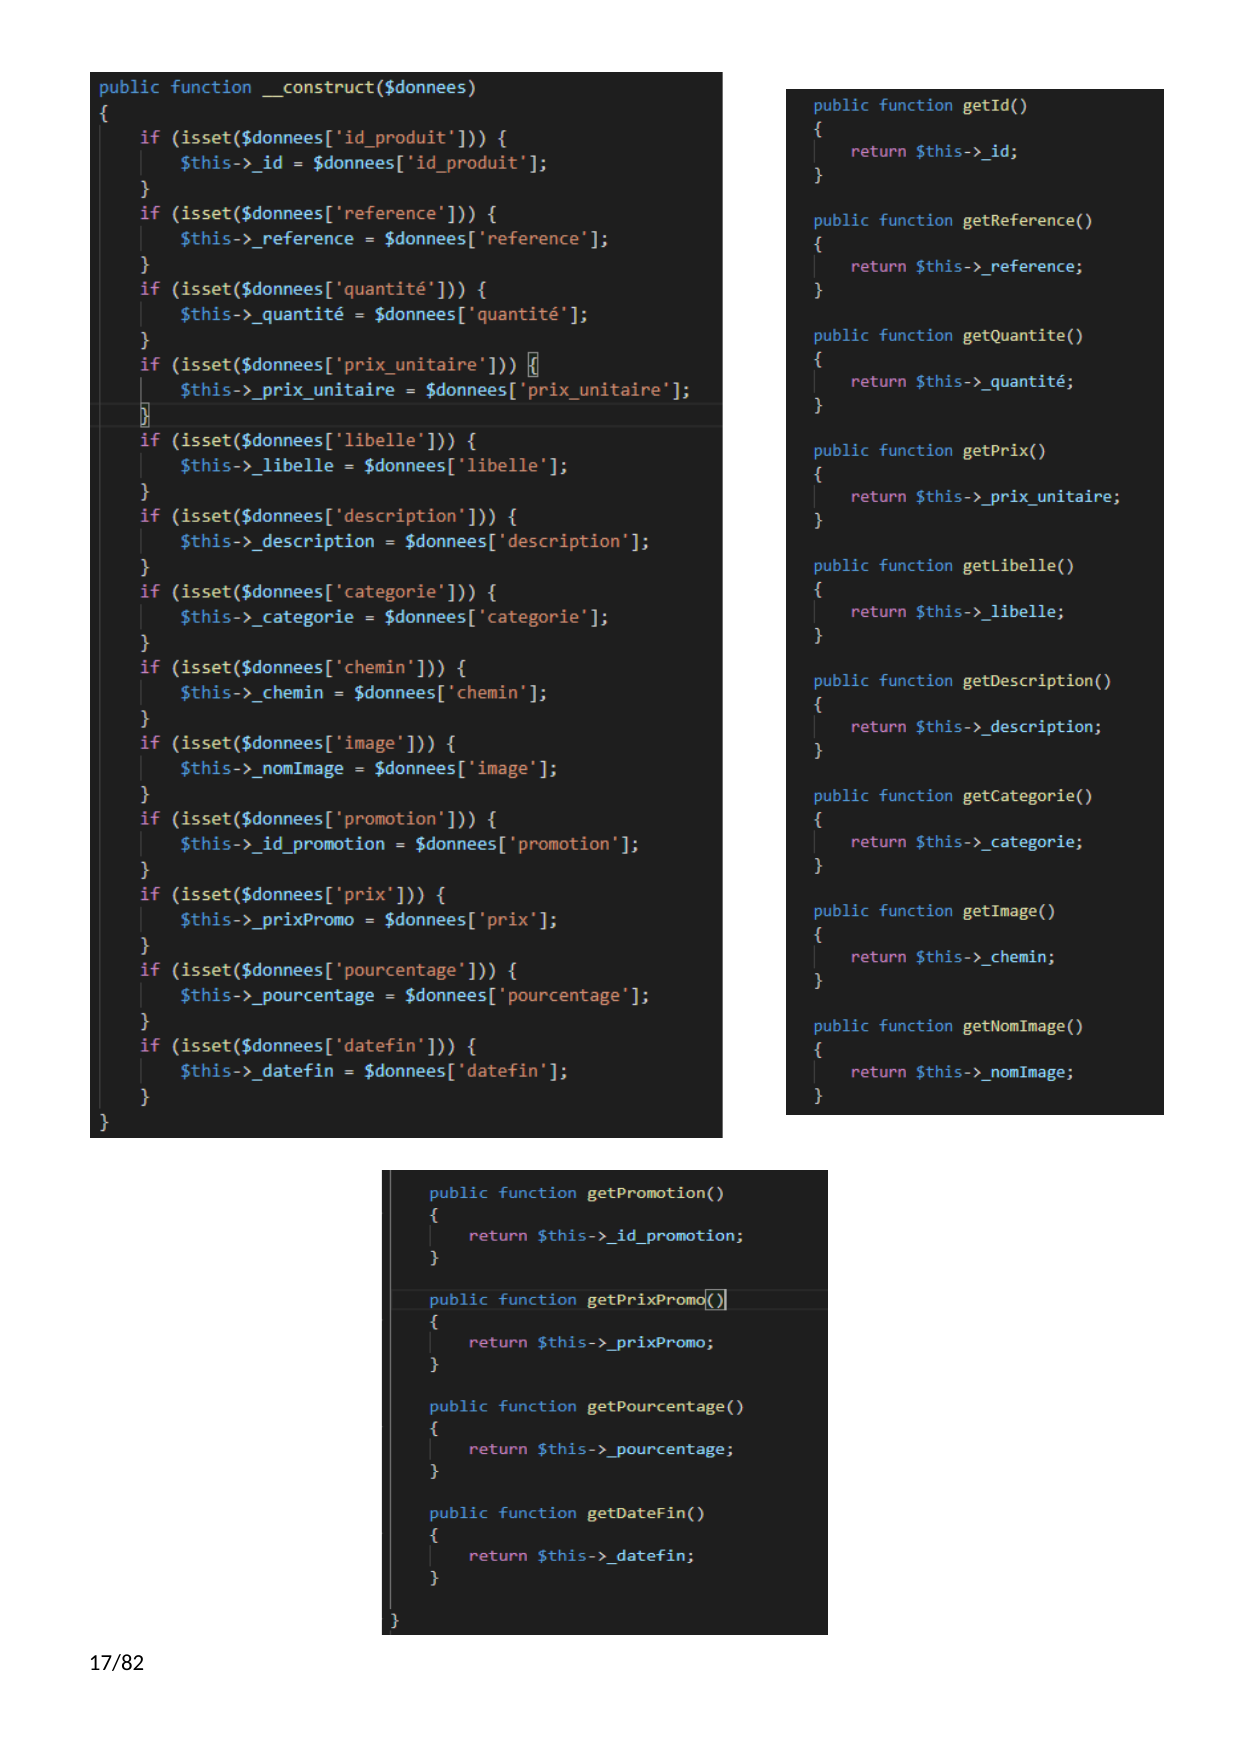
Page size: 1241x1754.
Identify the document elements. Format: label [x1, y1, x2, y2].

picture [90, 72, 723, 1138]
picture [786, 89, 1164, 1115]
picture [381, 1170, 828, 1635]
